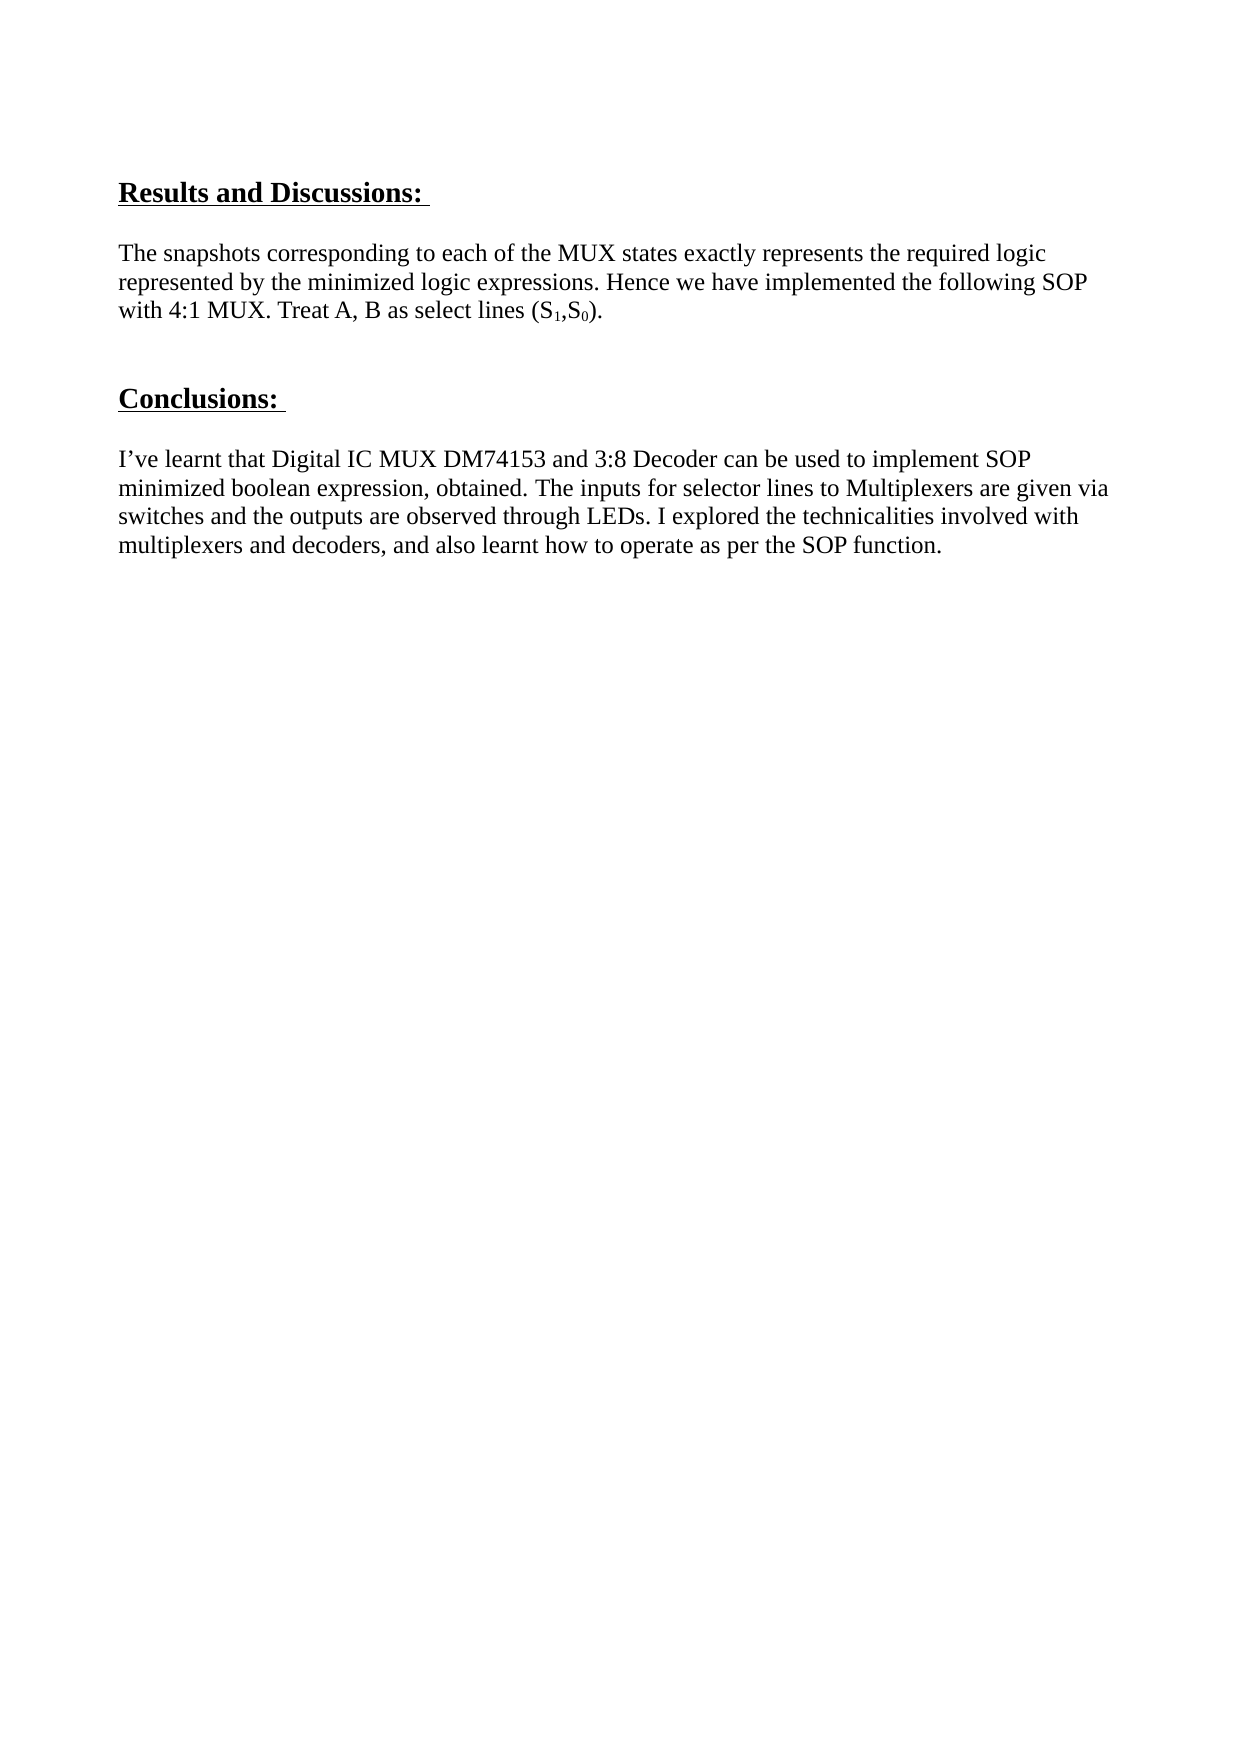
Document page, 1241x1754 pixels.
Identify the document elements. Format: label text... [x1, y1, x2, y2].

text The snapshots corresponding to each of the MUX states exactly represents the required logic represented by the minimized logic expressions. Hence we have implemented the following SOP with 4:1 MUX. Treat A, B as select lines (S1,S0). [118, 238, 1122, 324]
text Results and Discussions: [118, 176, 1122, 209]
text I’ve learnt that Digital IC MUX DM74153 and 3:8 Decoder can be used to implement SOP minimized boolean expression, obtained. The inputs for selector lines to Multiplexers are given via switches and the outputs are observed through LEDs. I explored the technicalities involved with multiplexers and decoders, and also learnt how to operate as per the SOP function. [118, 444, 1122, 559]
text Conclusions: [118, 382, 1122, 415]
